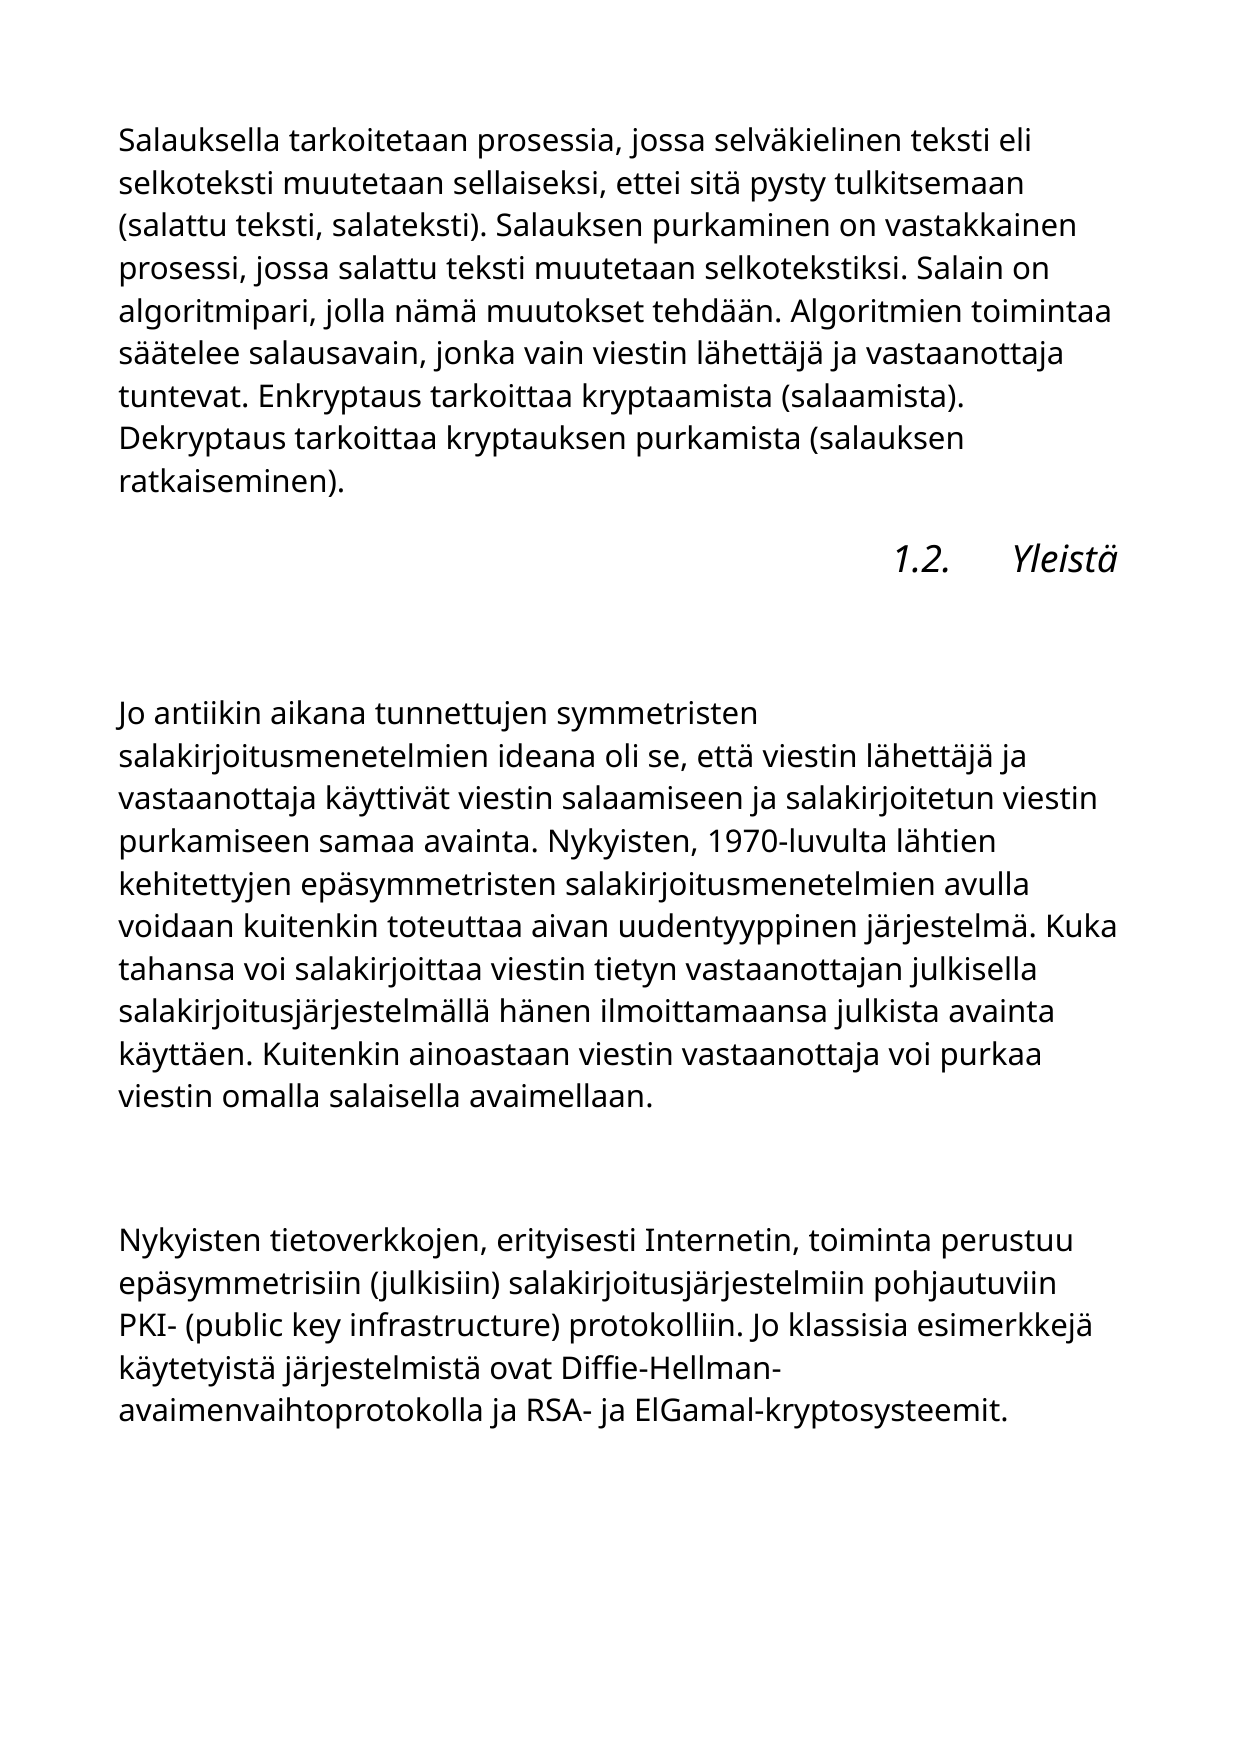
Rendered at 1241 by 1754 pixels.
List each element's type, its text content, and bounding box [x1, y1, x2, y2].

list Yleistä [250, 533, 1122, 584]
text Nykyisten tietoverkkojen, erityisesti Internetin, toiminta perustuu epäsymmetrisiin (julkisiin) salakirjoitusjärjestelmiin pohjautuviin PKI- (public key infrastructure) protokolliin. Jo klassisia esimerkkejä käytetyistä järjestelmistä ovat Diffie-Hellman-avaimenvaihtoprotokolla ja RSA- ja ElGamal-kryptosysteemit. [118, 1218, 1122, 1431]
text Salauksella tarkoitetaan prosessia, jossa selväkielinen teksti eli selkoteksti muutetaan sellaiseksi, ettei sitä pysty tulkitsemaan (salattu teksti, salateksti). Salauksen purkaminen on vastakkainen prosessi, jossa salattu teksti muutetaan selkotekstiksi. Salain on algoritmipari, jolla nämä muutokset tehdään. Algoritmien toimintaa säätelee salausavain, jonka vain viestin lähettäjä ja vastaanottaja tuntevat. Enkryptaus tarkoittaa kryptaamista (salaamista). Dekryptaus tarkoittaa kryptauksen purkamista (salauksen ratkaiseminen). [118, 118, 1122, 502]
text Jo antiikin aikana tunnettujen symmetristen salakirjoitusmenetelmien ideana oli se, että viestin lähettäjä ja vastaanottaja käyttivät viestin salaamiseen ja salakirjoitetun viestin purkamiseen samaa avainta. Nykyisten, 1970-luvulta lähtien kehitettyjen epäsymmetristen salakirjoitusmenetelmien avulla voidaan kuitenkin toteuttaa aivan uudentyyppinen järjestelmä. Kuka tahansa voi salakirjoittaa viestin tietyn vastaanottajan julkisella salakirjoitusjärjestelmällä hänen ilmoittamaansa julkista avainta käyttäen. Kuitenkin ainoastaan viestin vastaanottaja voi purkaa viestin omalla salaisella avaimellaan. [118, 691, 1122, 1117]
